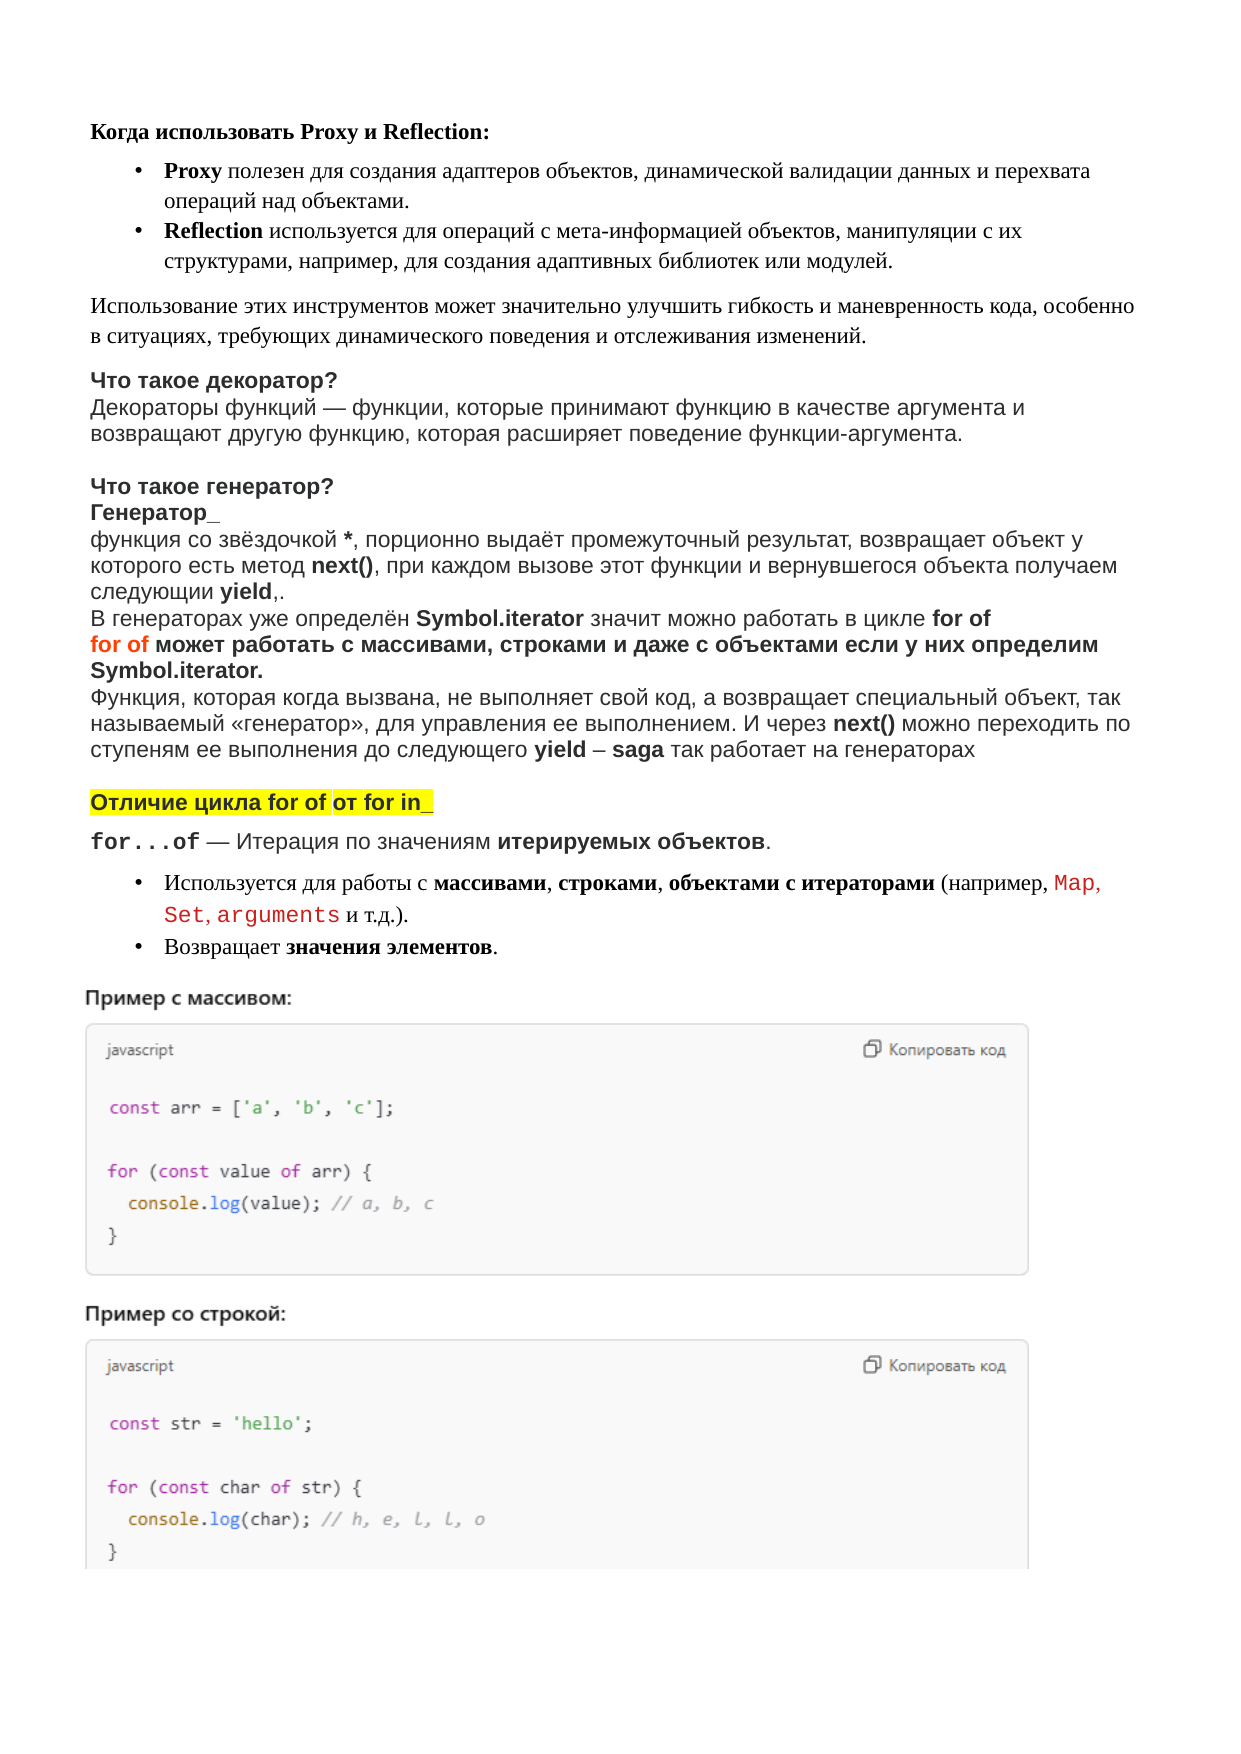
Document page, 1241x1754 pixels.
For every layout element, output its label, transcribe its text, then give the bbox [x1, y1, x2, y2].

text Отличие цикла for of от for in_ [90, 789, 1150, 815]
list Proxy полезен для создания адаптеров объектов, динамической валидации данных и перехвата операций над объектами. [134, 157, 1150, 213]
subtitle for...of — Итерация по значениям итерируемых объектов. [90, 828, 1150, 856]
text Генератор_ [90, 499, 1150, 526]
list Используется для работы с массивами, строками, объектами с итераторами (например, Map, Set, arguments и т.д.). [134, 869, 1150, 929]
text Что такое декоратор? [90, 367, 1150, 394]
text Декораторы функций — функции, которые принимают функцию в качестве аргумента и возвращают другую функцию, которая расширяет поведение функции-аргумента. [90, 394, 1150, 446]
text функция со звёздочкой *, порционно выдаёт промежуточный результат, возвращает объект у которого есть метод next(), при каждом вызове этот функции и вернувшегося объекта получаем следующии yield,. [90, 526, 1150, 604]
text Что такое генератор? [90, 473, 1150, 499]
list Reflection используется для операций с мета-информацией объектов, манипуляции с их структурами, например, для создания адаптивных библиотек или модулей. [134, 217, 1150, 274]
text В генераторах уже определён Symbol.iterator значит можно работать в цикле for of [90, 604, 1150, 631]
text for of может работать с массивами, строками и даже с объектами если у них определим Symbol.iterator. [90, 631, 1150, 684]
text Функция, которая когда вызвана, не выполняет свой код, а возвращает специальный объект, так называемый «генератор», для управления ее выполнением. И через next() можно переходить по ступеням ее выполнения до следующего yield – saga так работает на генераторах [90, 684, 1150, 763]
text Использование этих инструментов может значительно улучшить гибкость и маневренность кода, особенно в ситуациях, требующих динамического поведения и отслеживания изменений. [90, 292, 1150, 349]
subtitle Когда использовать Proxy и Reflection: [90, 118, 1150, 144]
list Возвращает значения элементов. [134, 933, 1150, 959]
picture [79, 985, 1033, 1569]
